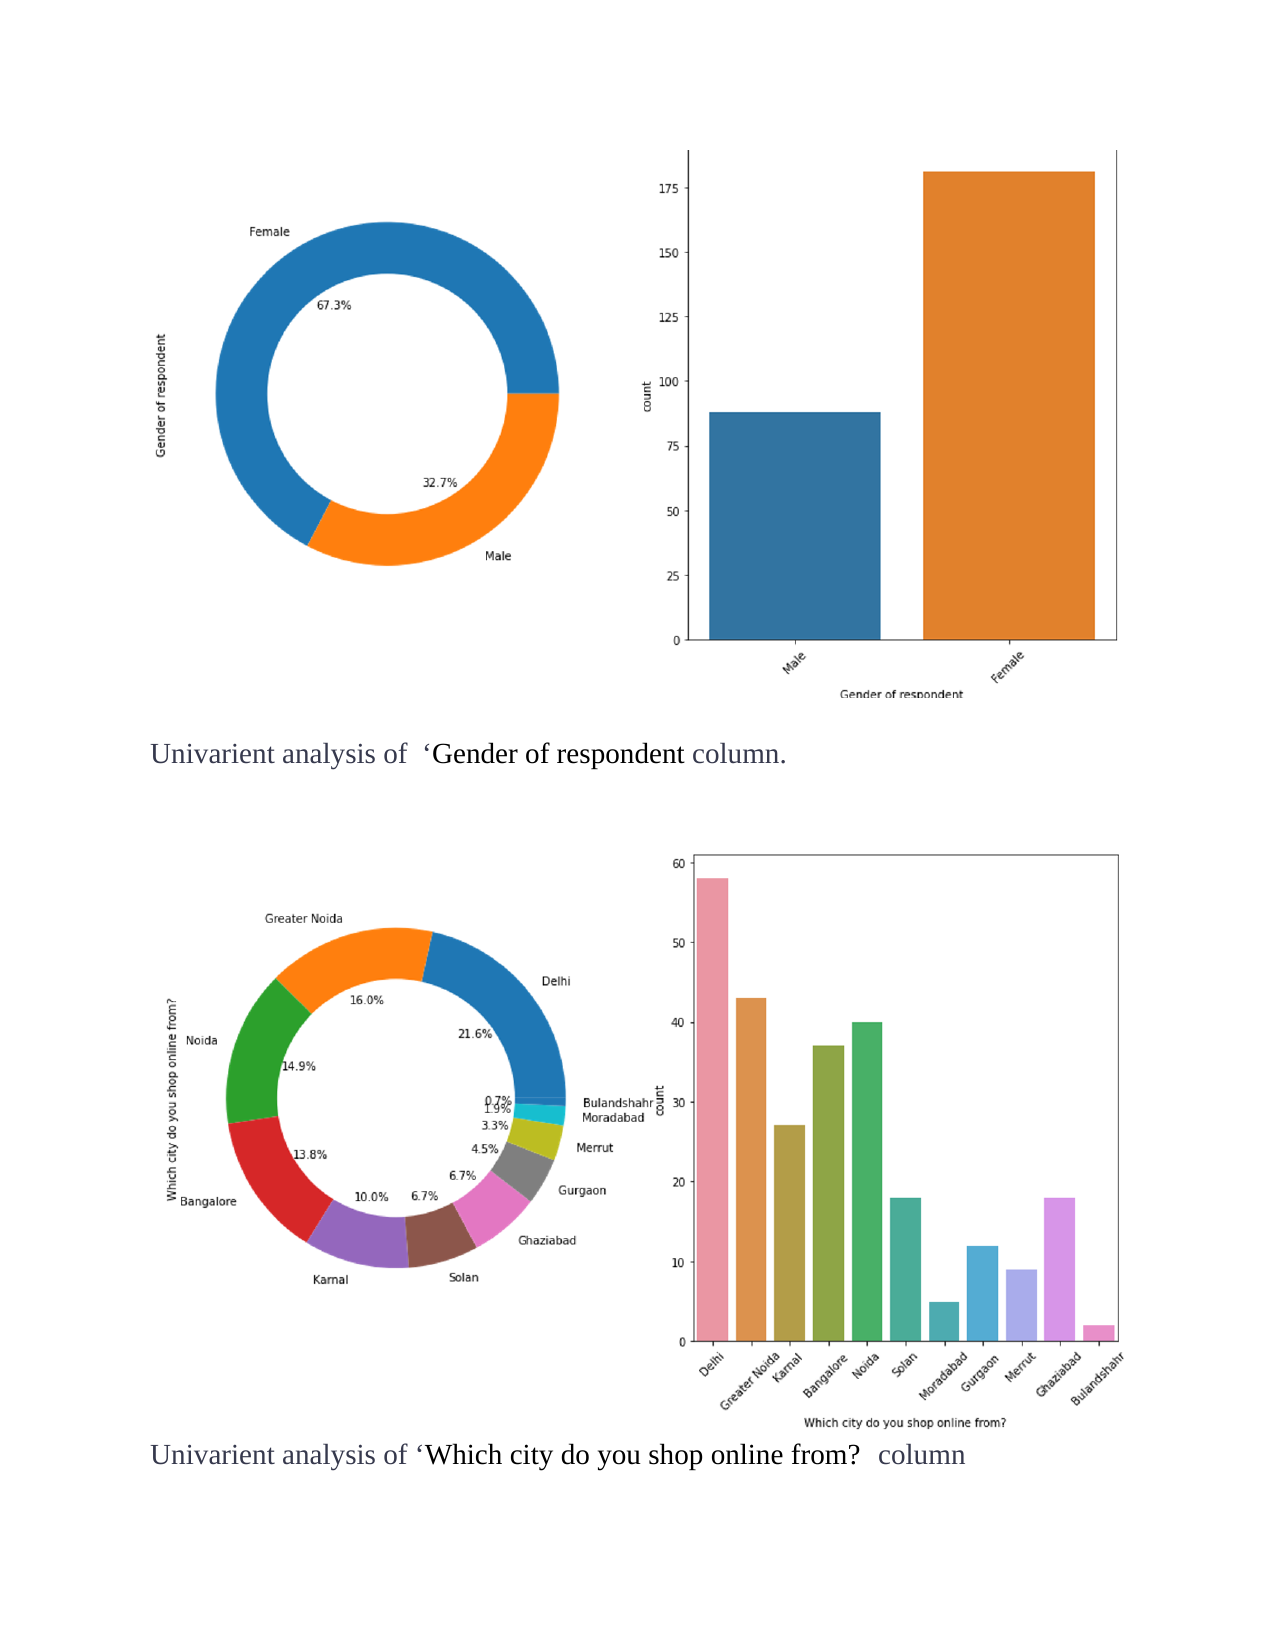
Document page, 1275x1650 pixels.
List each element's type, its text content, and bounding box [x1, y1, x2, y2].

text Univarient analysis of ‘Which city do you shop online from? column [150, 1437, 1125, 1473]
text Univarient analysis of ‘Gender of respondent column. [150, 736, 1125, 770]
